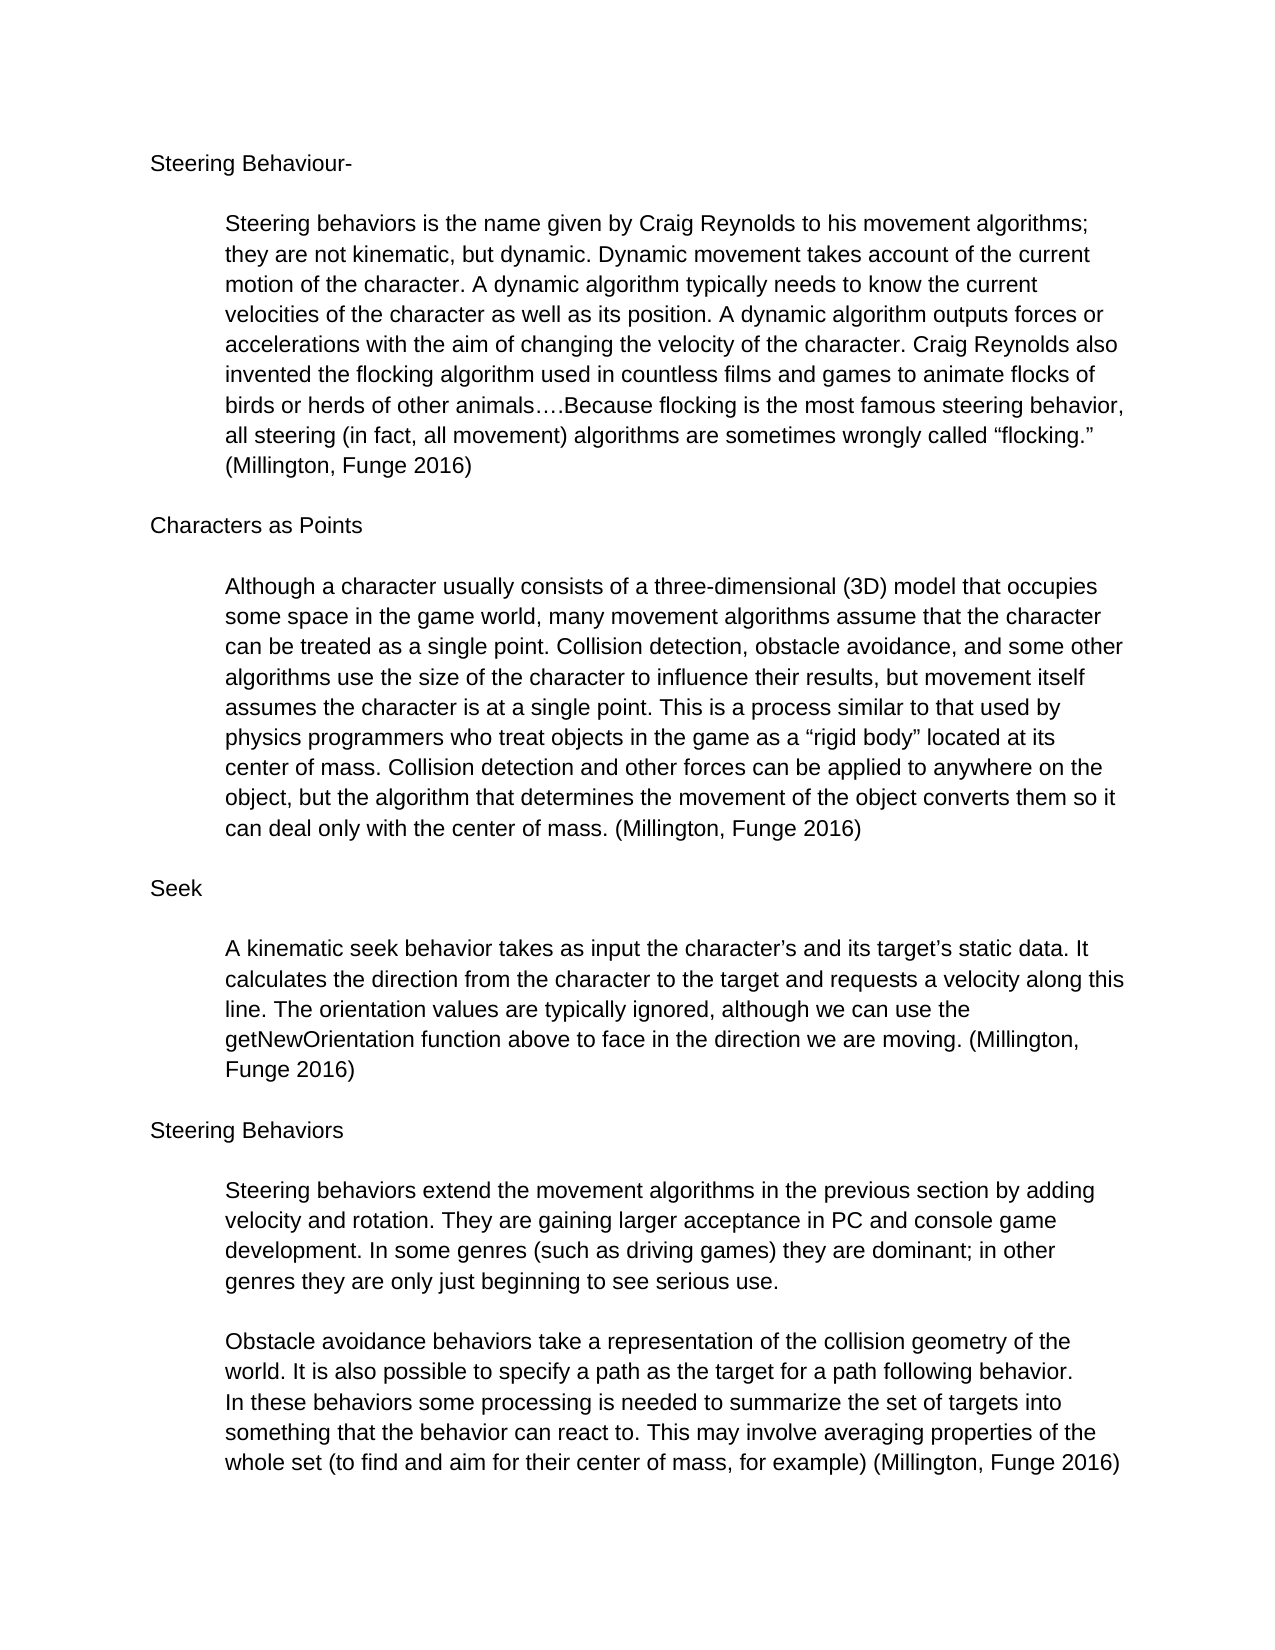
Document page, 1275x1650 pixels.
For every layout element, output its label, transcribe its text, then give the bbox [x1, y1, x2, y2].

text Steering Behaviors [150, 1086, 1125, 1173]
text Although a character usually consists of a three-dimensional (3D) model that occupies some space in the game world, many movement algorithms assume that the character can be treated as a single point. Collision detection, obstacle avoidance, and some other algorithms use the size of the character to influence their results, but movement itself assumes the character is at a single point. This is a process similar to that used by physics programmers who treat objects in the game as a “rigid body” located at its center of mass. Collision detection and other forces can be applied to anywhere on the object, but the algorithm that determines the movement of the object converts them so it can deal only with the center of mass. (Millington, Funge 2016) [225, 573, 1125, 841]
text A kinematic seek behavior takes as input the character’s and its target’s static data. It calculates the direction from the character to the target and requests a velocity along this line. The orientation values are typically ignored, although we can use the getNewOrientation function above to face in the direction we are moving. (Millington, Funge 2016) [225, 935, 1125, 1083]
text Steering behaviors extend the movement algorithms in the previous section by adding velocity and rotation. They are gaining larger acceptance in PC and console game development. In some genres (such as driving games) they are dominant; in other genres they are only just beginning to see serious use. Obstacle avoidance behaviors take a representation of the collision geometry of the world. It is also possible to specify a path as the target for a path following behavior. In these behaviors some processing is needed to summarize the set of targets into something that the behavior can react to. This may involve averaging properties of the whole set (to find and aim for their center of mass, for example) (Millington, Funge 2016) [225, 1177, 1125, 1475]
text Characters as Points [150, 512, 1125, 569]
text Steering Behaviour- [150, 150, 1125, 207]
text Steering behaviors is the name given by Craig Reynolds to his movement algorithms; they are not kinematic, but dynamic. Dynamic movement takes account of the current motion of the character. A dynamic algorithm typically needs to know the current velocities of the character as well as its position. A dynamic algorithm outputs forces or accelerations with the aim of changing the velocity of the character. Craig Reynolds also invented the flocking algorithm used in countless films and games to animate flocks of birds or herds of other animals….Because flocking is the most famous steering behavior, all steering (in fact, all movement) algorithms are sometimes wrongly called “flocking.” (Millington, Funge 2016) [225, 210, 1125, 478]
text Seek [150, 875, 1125, 932]
